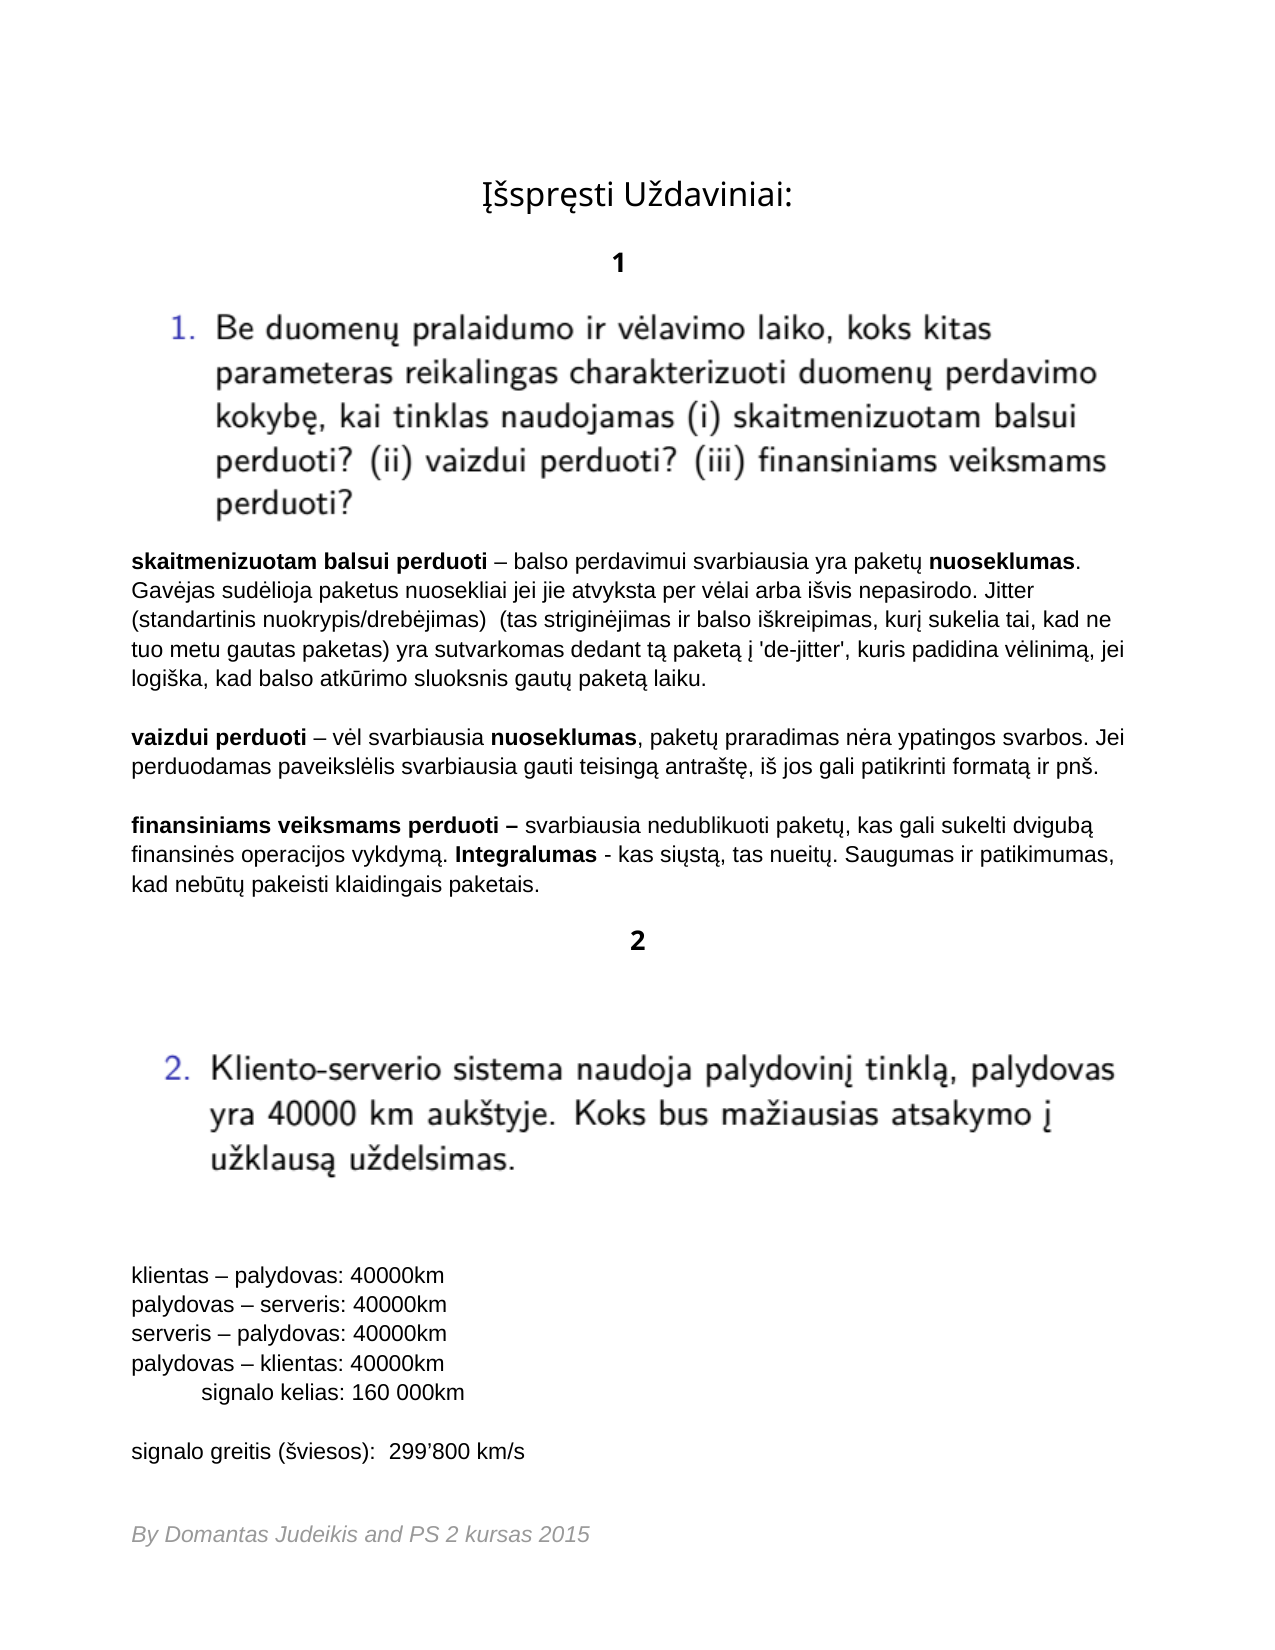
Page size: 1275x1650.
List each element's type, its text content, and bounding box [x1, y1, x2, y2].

text palydovas – klientas: 40000km [131, 1351, 1144, 1376]
text finansiniams veiksmams perduoti – svarbiausia nedublikuoti paketų, kas gali sukelti dvigubą finansinės operacijos vykdymą. Integralumas - kas siųstą, tas nueitų. Saugumas ir patikimumas, kad nebūtų pakeisti klaidingais paketais. [131, 813, 1144, 897]
text signalo greitis (šviesos): 299’800 km/s [131, 1439, 1144, 1464]
subtitle 2 [131, 922, 1144, 958]
text skaitmenizuotam balsui perduoti – balso perdavimui svarbiausia yra paketų nuoseklumas. Gavėjas sudėlioja paketus nuosekliai jei jie atvyksta per vėlai arba išvis nepasirodo. Jitter (standartinis nuokrypis/drebėjimas) (tas striginėjimas ir balso iškreipimas, kurį sukelia tai, kad ne tuo metu gautas paketas) yra sutvarkomas dedant tą paketą į 'de-jitter', kuris padidina vėlinimą, jei logiška, kad balso atkūrimo sluoksnis gautų paketą laiku. [131, 548, 1144, 691]
picture [150, 1041, 1125, 1182]
text vaizdui perduoti – vėl svarbiausia nuoseklumas, paketų praradimas nėra ypatingos svarbos. Jei perduodamas paveikslėlis svarbiausia gauti teisingą antraštę, iš jos gali patikrinti formatą ir pnš. [131, 724, 1144, 779]
picture [150, 305, 1125, 526]
subtitle Įšspręsti Uždaviniai: [131, 171, 1144, 216]
text serveris – palydovas: 40000km [131, 1321, 1144, 1347]
text signalo kelias: 160 000km [131, 1380, 1144, 1406]
text palydovas – serveris: 40000km [131, 1292, 1144, 1317]
subtitle 1 [94, 244, 1144, 281]
text klientas – palydovas: 40000km [131, 1262, 1144, 1288]
